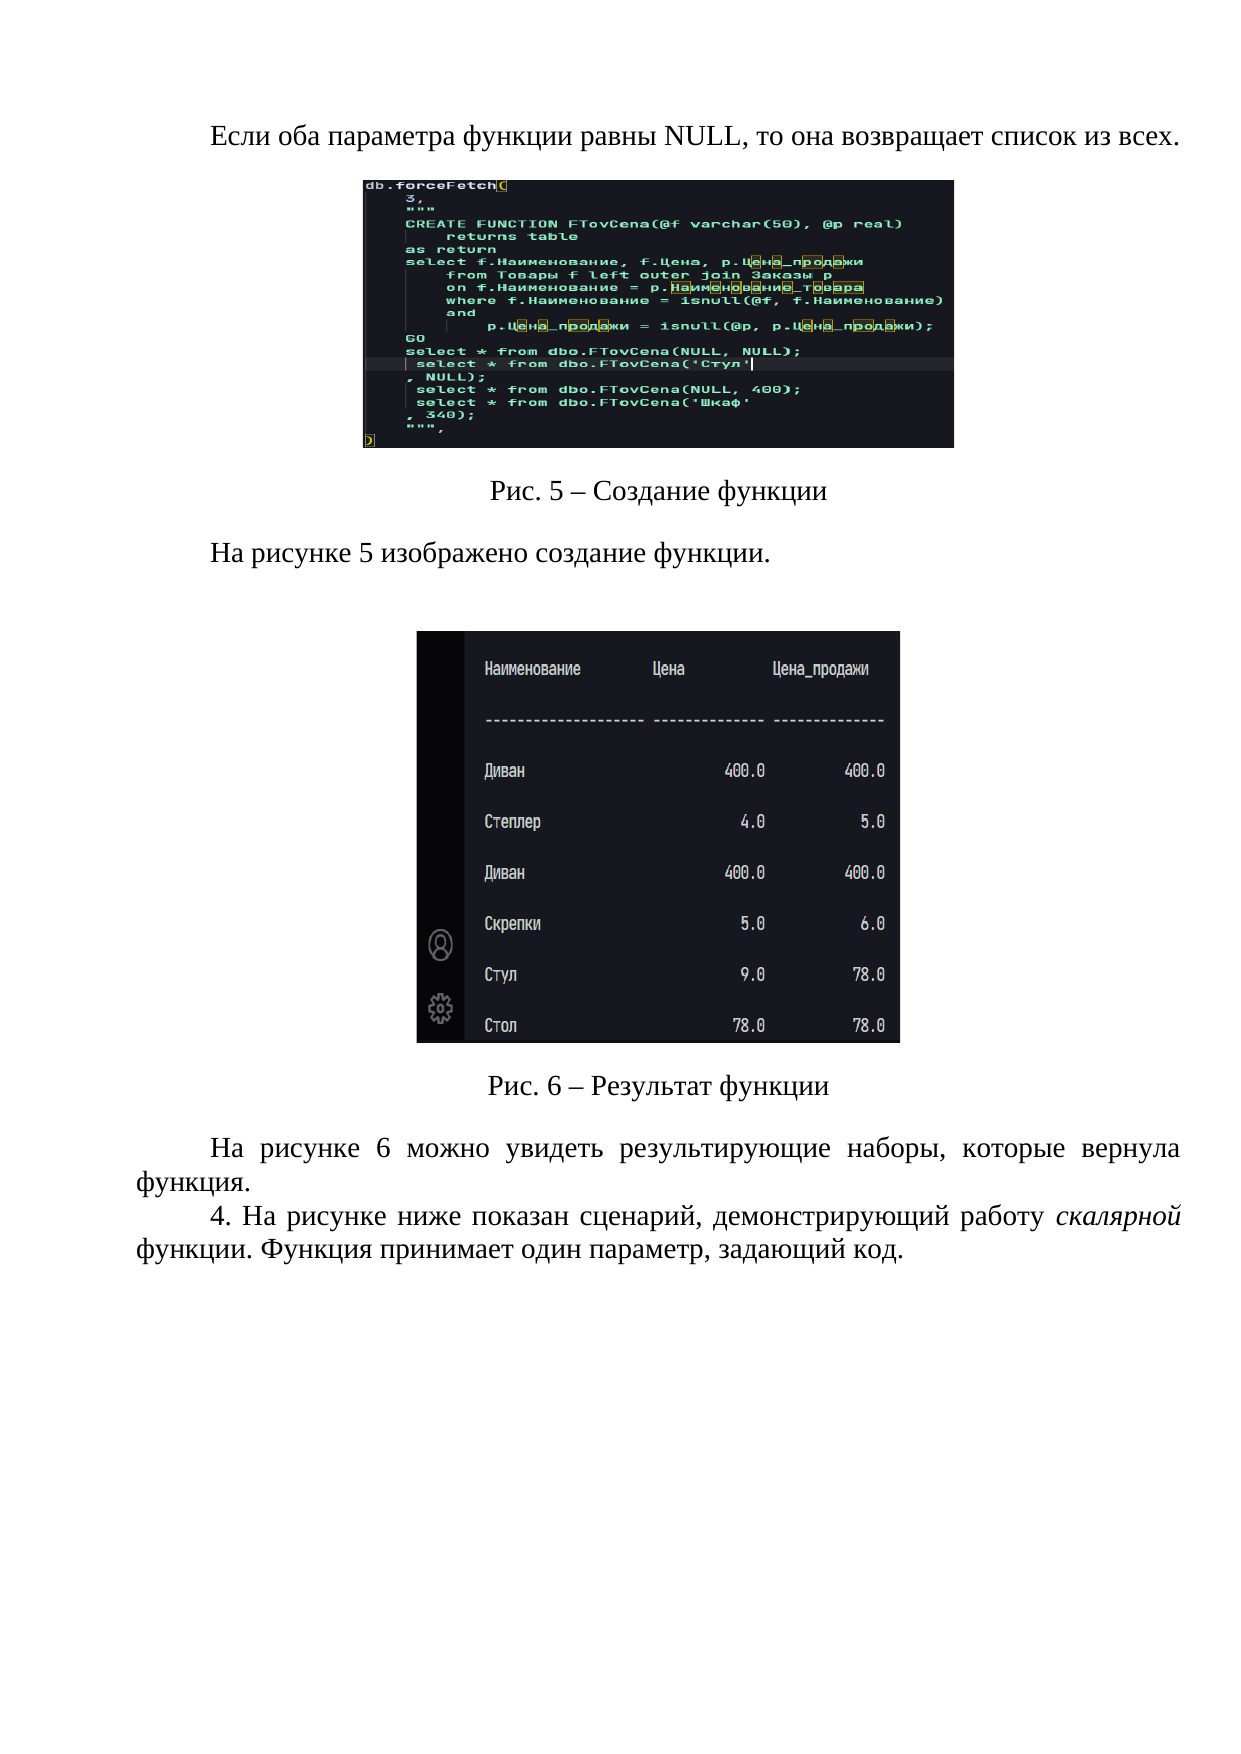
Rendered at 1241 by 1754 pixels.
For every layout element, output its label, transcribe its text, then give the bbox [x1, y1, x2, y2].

text Рис. 6 – Результат функции [136, 1068, 1181, 1101]
picture [362, 180, 955, 448]
text Рис. 5 – Создание функции [136, 473, 1181, 506]
text На рисунке 5 изображено создание функции. [136, 536, 1181, 569]
text Если оба параметра функции равны NULL, то она возвращает список из всех. [136, 118, 1181, 152]
text 4. На рисунке ниже показан сценарий, демонстрирующий работу скалярной функции. Функция принимает один параметр, задающий код. [136, 1198, 1181, 1265]
text На рисунке 6 можно увидеть результирующие наборы, которые вернула функция. [136, 1131, 1181, 1198]
picture [416, 631, 901, 1043]
